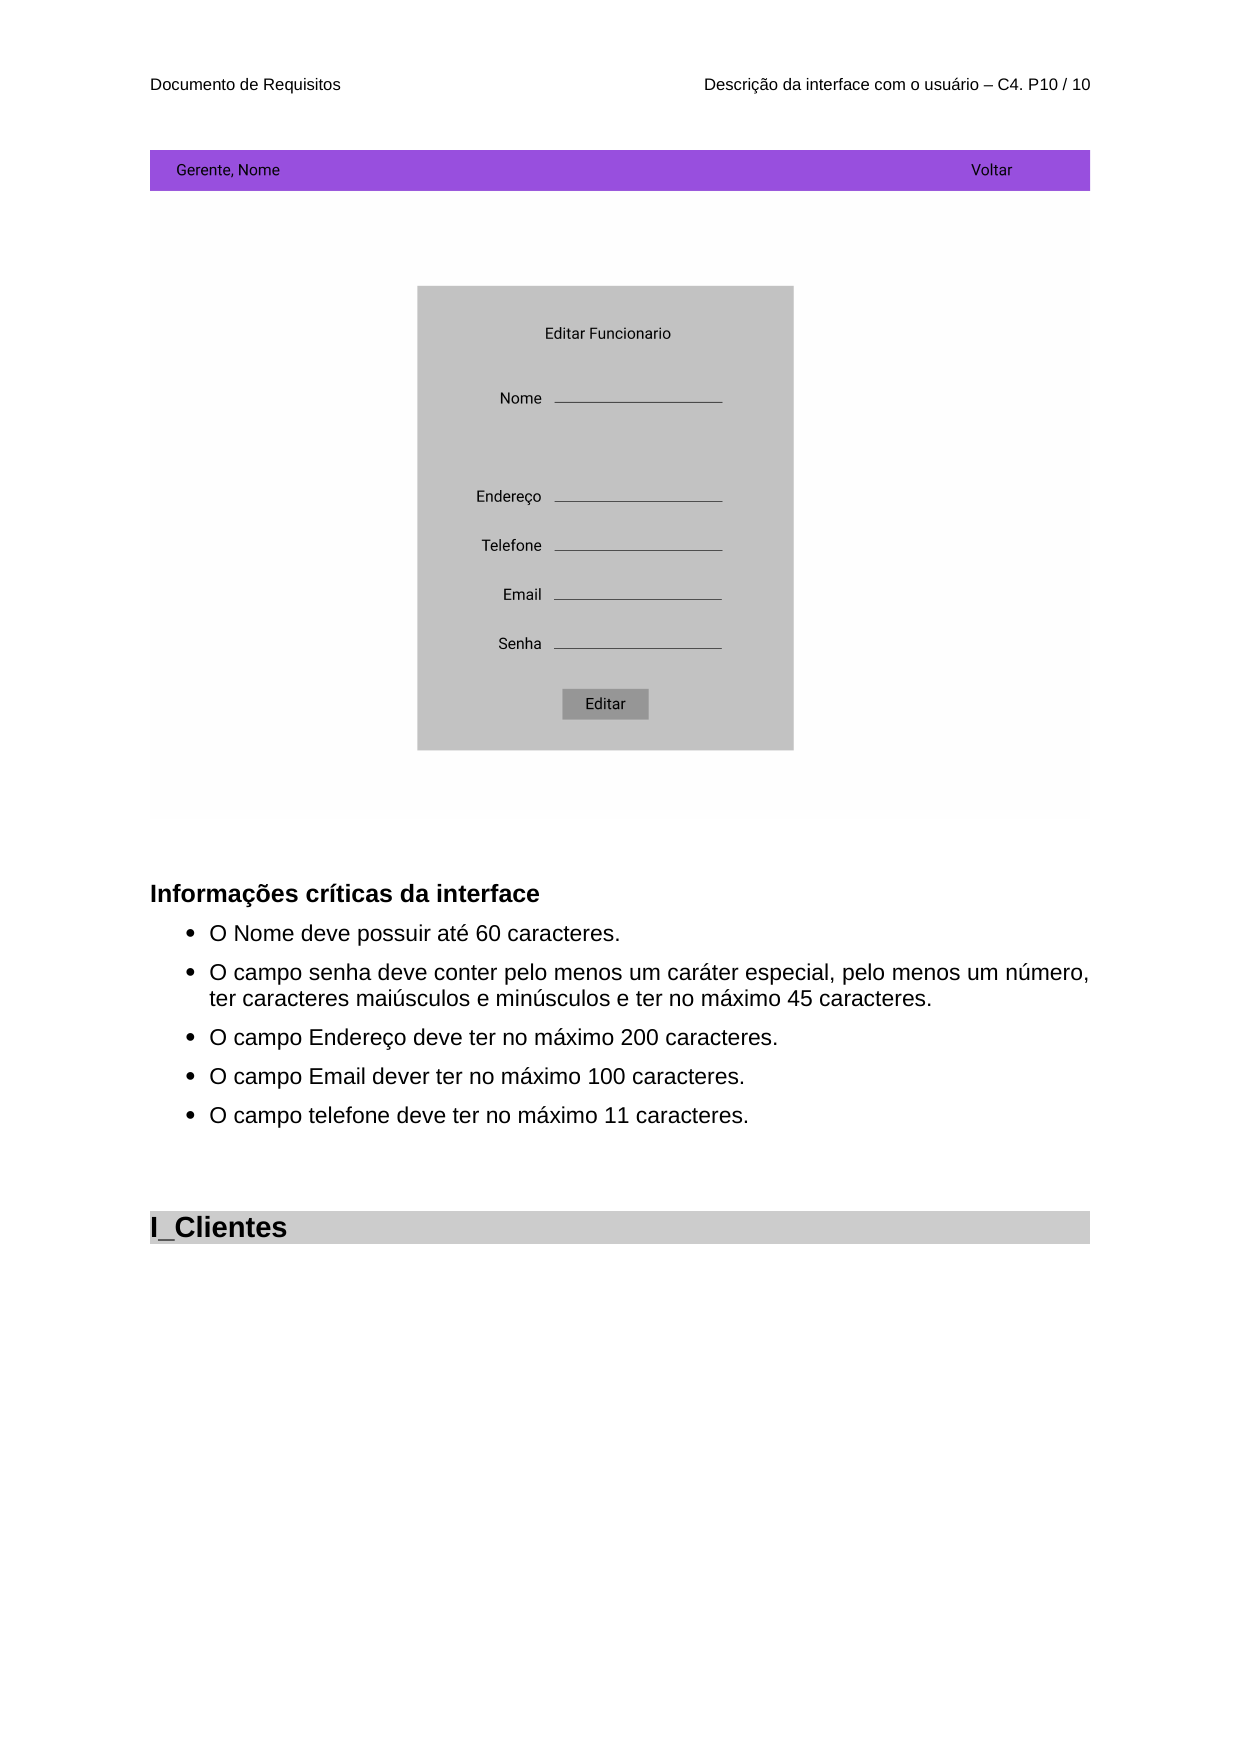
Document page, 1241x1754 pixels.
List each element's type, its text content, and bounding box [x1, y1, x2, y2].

list O campo Endereço deve ter no máximo 200 caracteres. [186, 1024, 1090, 1050]
picture [150, 150, 1091, 819]
list O campo telefone deve ter no máximo 11 caracteres. [186, 1102, 1090, 1128]
list O campo Email dever ter no máximo 100 caracteres. [186, 1063, 1090, 1089]
list O Nome deve possuir até 60 caracteres. [186, 920, 1090, 946]
subtitle I_Clientes [150, 1211, 1090, 1244]
list O campo senha deve conter pelo menos um caráter especial, pelo menos um número, ter caracteres maiúsculos e minúsculos e ter no máximo 45 caracteres. [186, 959, 1090, 1011]
subtitle Informações críticas da interface [150, 878, 1090, 907]
